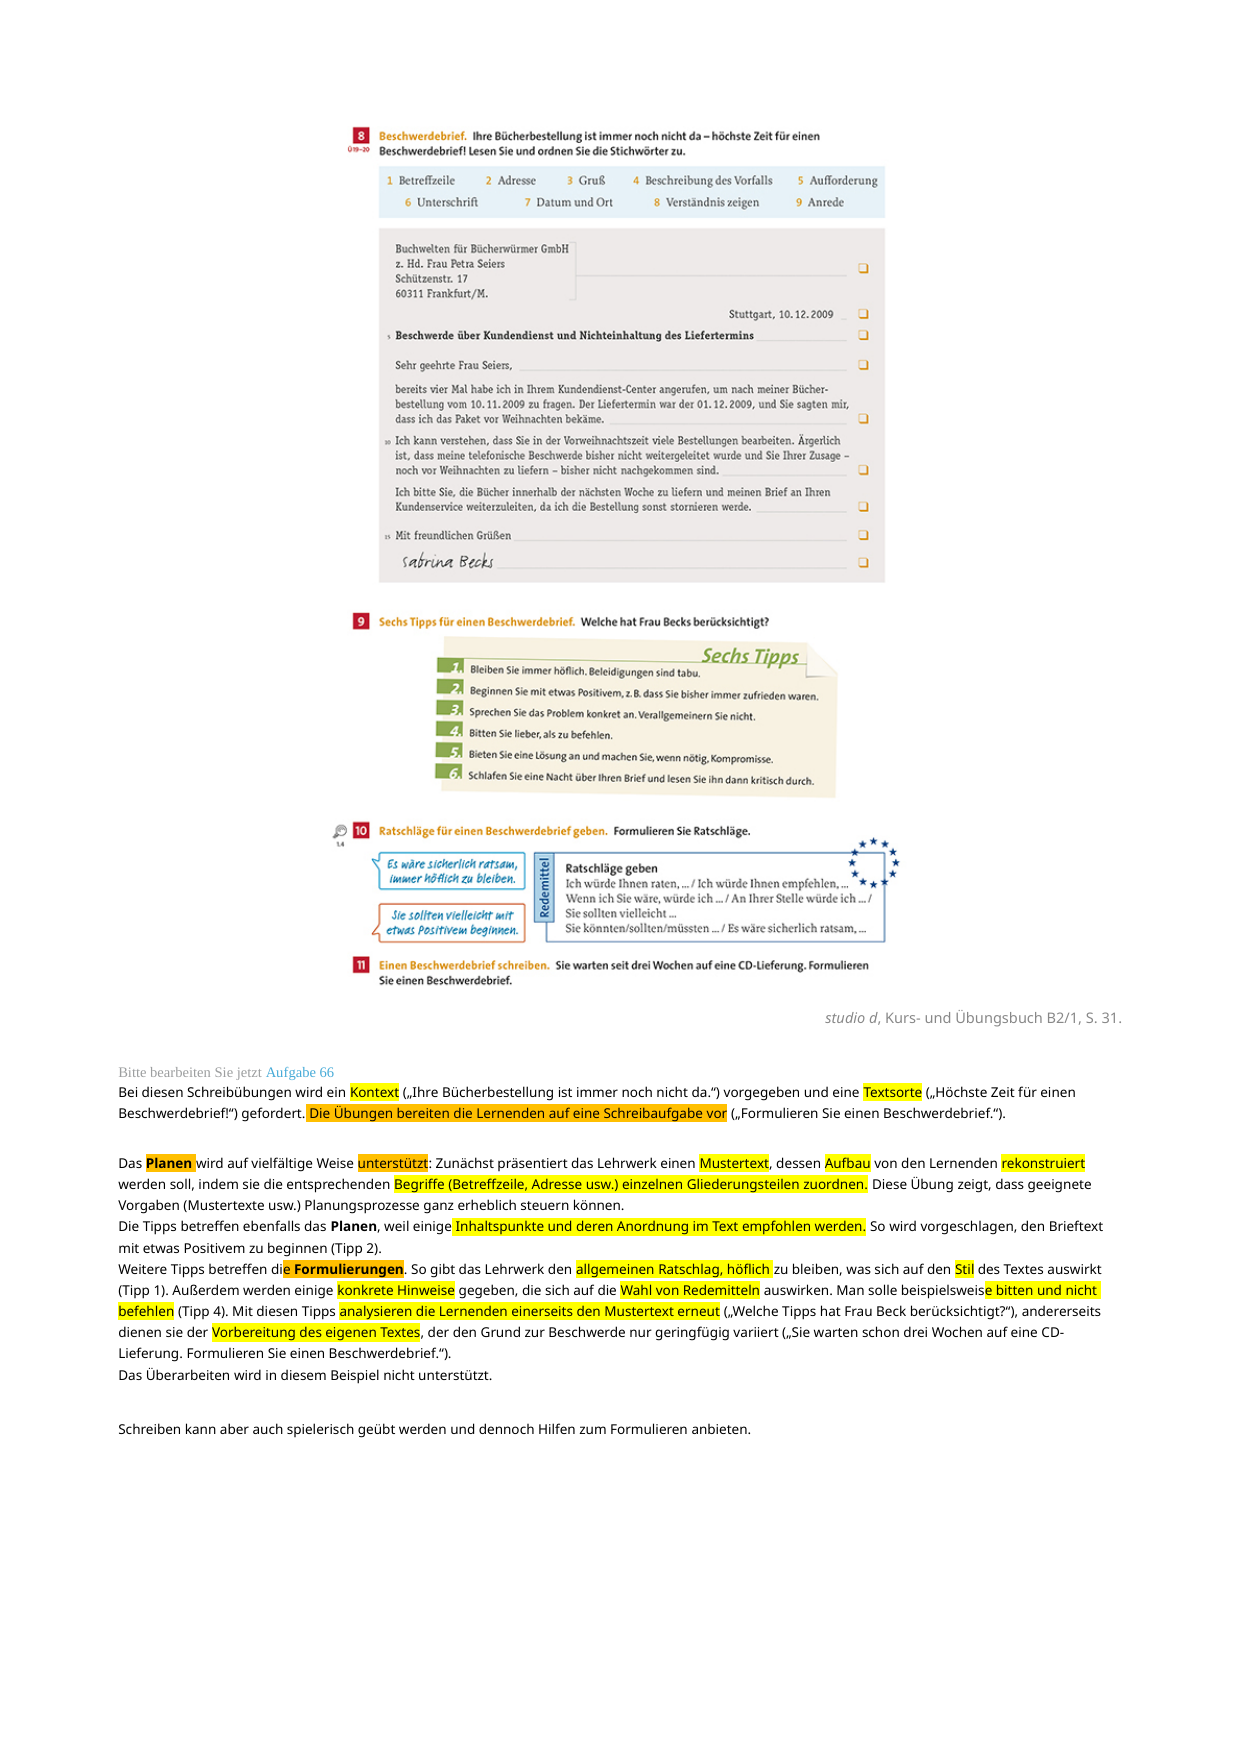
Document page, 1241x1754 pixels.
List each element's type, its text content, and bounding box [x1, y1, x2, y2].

text studio d, Kurs- und Übungsbuch B2/1, S. 31. [118, 1008, 1122, 1028]
picture [322, 118, 918, 1004]
text Bitte bearbeiten Sie jetzt Aufgabe 66 [118, 1064, 1122, 1080]
text Das Überarbeiten wird in diesem Beispiel nicht unterstützt. [118, 1365, 1122, 1384]
text Schreiben kann aber auch spielerisch geübt werden und dennoch Hilfen zum Formulieren anbieten. [118, 1419, 1122, 1438]
text Weitere Tipps betreffen die Formulierungen. So gibt das Lehrwerk den allgemeinen Ratschlag, höflich zu bleiben, was sich auf den Stil des Textes auswirkt (Tipp 1). Außerdem werden einige konkrete Hinweise gegeben, die sich auf die Wahl von Redemitteln auswirken. Man solle beispielsweise bitten und nicht befehlen (Tipp 4). Mit diesen Tipps analysieren die Lernenden einerseits den Mustertext erneut („Welche Tipps hat Frau Beck berücksichtigt?“), andererseits dienen sie der Vorbereitung des eigenen Textes, der den Grund zur Beschwerde nur geringfügig variiert („Sie warten schon drei Wochen auf eine CD-Lieferung. Formulieren Sie einen Beschwerdebrief.“). [118, 1260, 1122, 1363]
text Das Planen wird auf vielfältige Weise unterstützt: Zunächst präsentiert das Lehrwerk einen Mustertext, dessen Aufbau von den Lernenden rekonstruiert werden soll, indem sie die entsprechenden Begriffe (Betreffzeile, Adresse usw.) einzelnen Gliederungsteilen zuordnen. Diese Übung zeigt, dass geeignete Vorgaben (Mustertexte usw.) Planungsprozesse ganz erheblich steuern können. [118, 1154, 1122, 1215]
text Die Tipps betreffen ebenfalls das Planen, weil einige Inhaltspunkte und deren Anordnung im Text empfohlen werden. So wird vorgeschlagen, den Brieftext mit etwas Positivem zu beginnen (Tipp 2). [118, 1217, 1122, 1257]
text Bei diesen Schreibübungen wird ein Kontext („Ihre Bücherbestellung ist immer noch nicht da.“) vorgegeben und eine Textsorte („Höchste Zeit für einen Beschwerdebrief!“) gefordert. Die Übungen bereiten die Lernenden auf eine Schreibaufgabe vor („Formulieren Sie einen Beschwerdebrief.“). [118, 1083, 1122, 1122]
